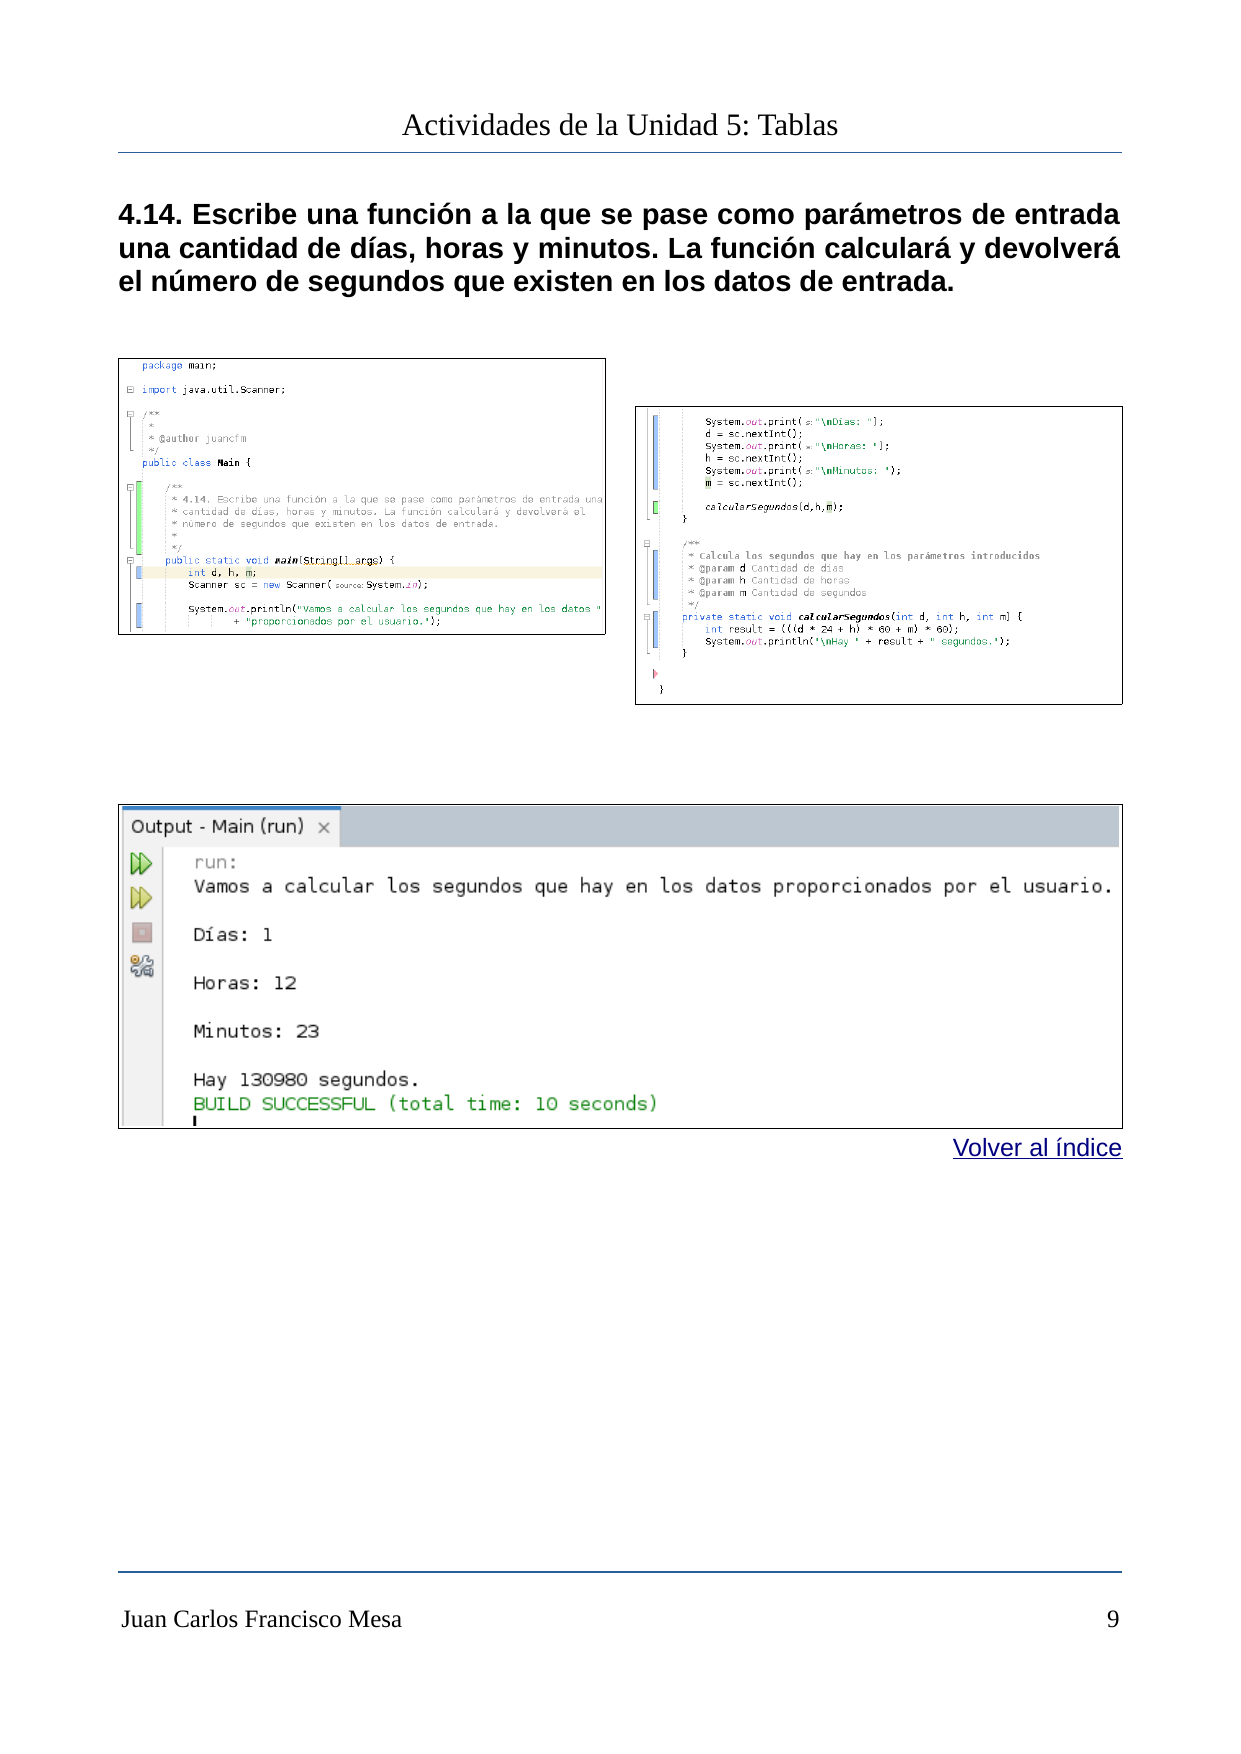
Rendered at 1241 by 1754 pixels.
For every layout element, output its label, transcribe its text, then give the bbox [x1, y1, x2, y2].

subtitle 4.14. Escribe una función a la que se pase como parámetros de entrada una cantidad de días, horas y minutos. La función calculará y devolverá el número de segundos que existen en los datos de entrada. [118, 197, 1122, 298]
text Volver al índice [118, 1129, 1122, 1161]
text [119, 805, 1122, 1128]
picture [121, 806, 1119, 1126]
picture [637, 408, 1119, 701]
picture [121, 361, 603, 632]
